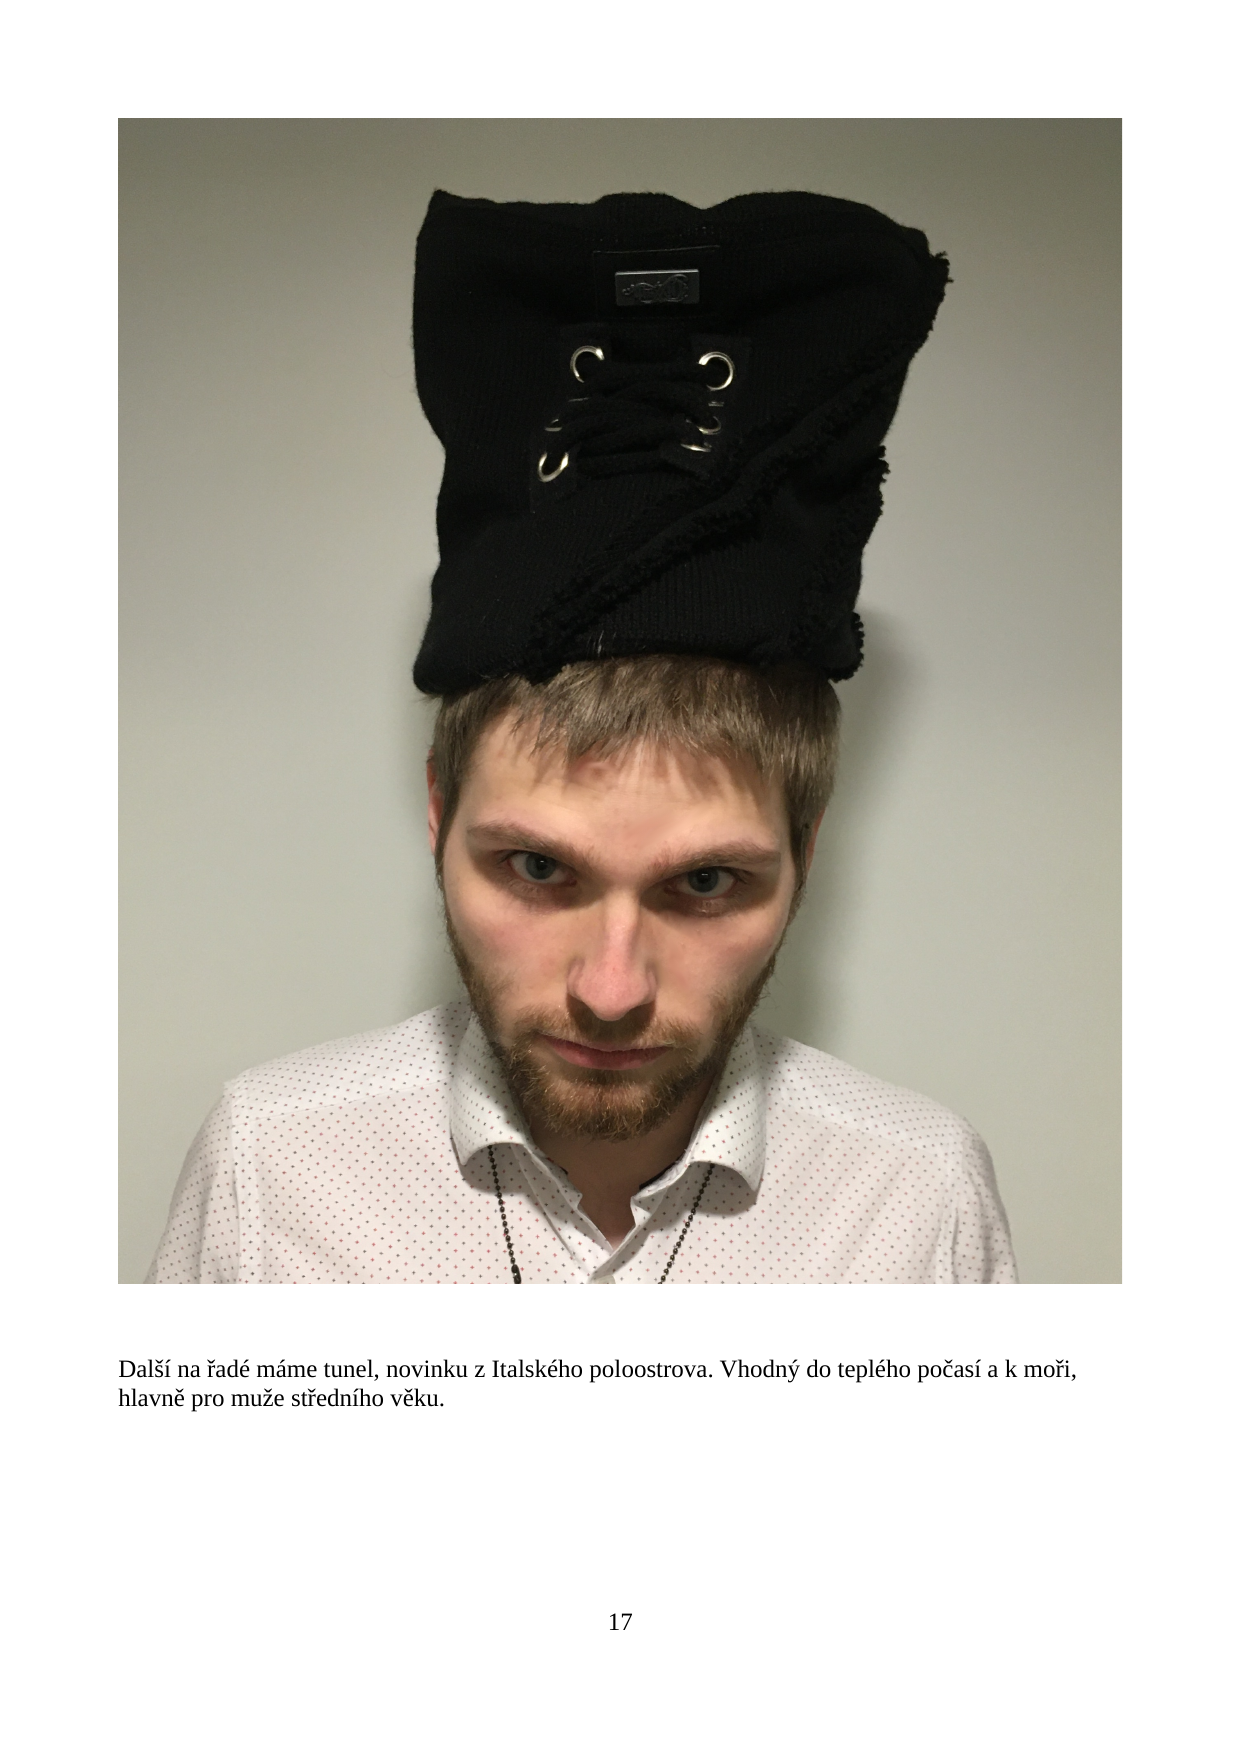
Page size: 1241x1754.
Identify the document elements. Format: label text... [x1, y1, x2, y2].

text Další na řadé máme tunel, novinku z Italského poloostrova. Vhodný do teplého počasí a k moři, hlavně pro muže středního věku. [118, 1354, 1122, 1440]
